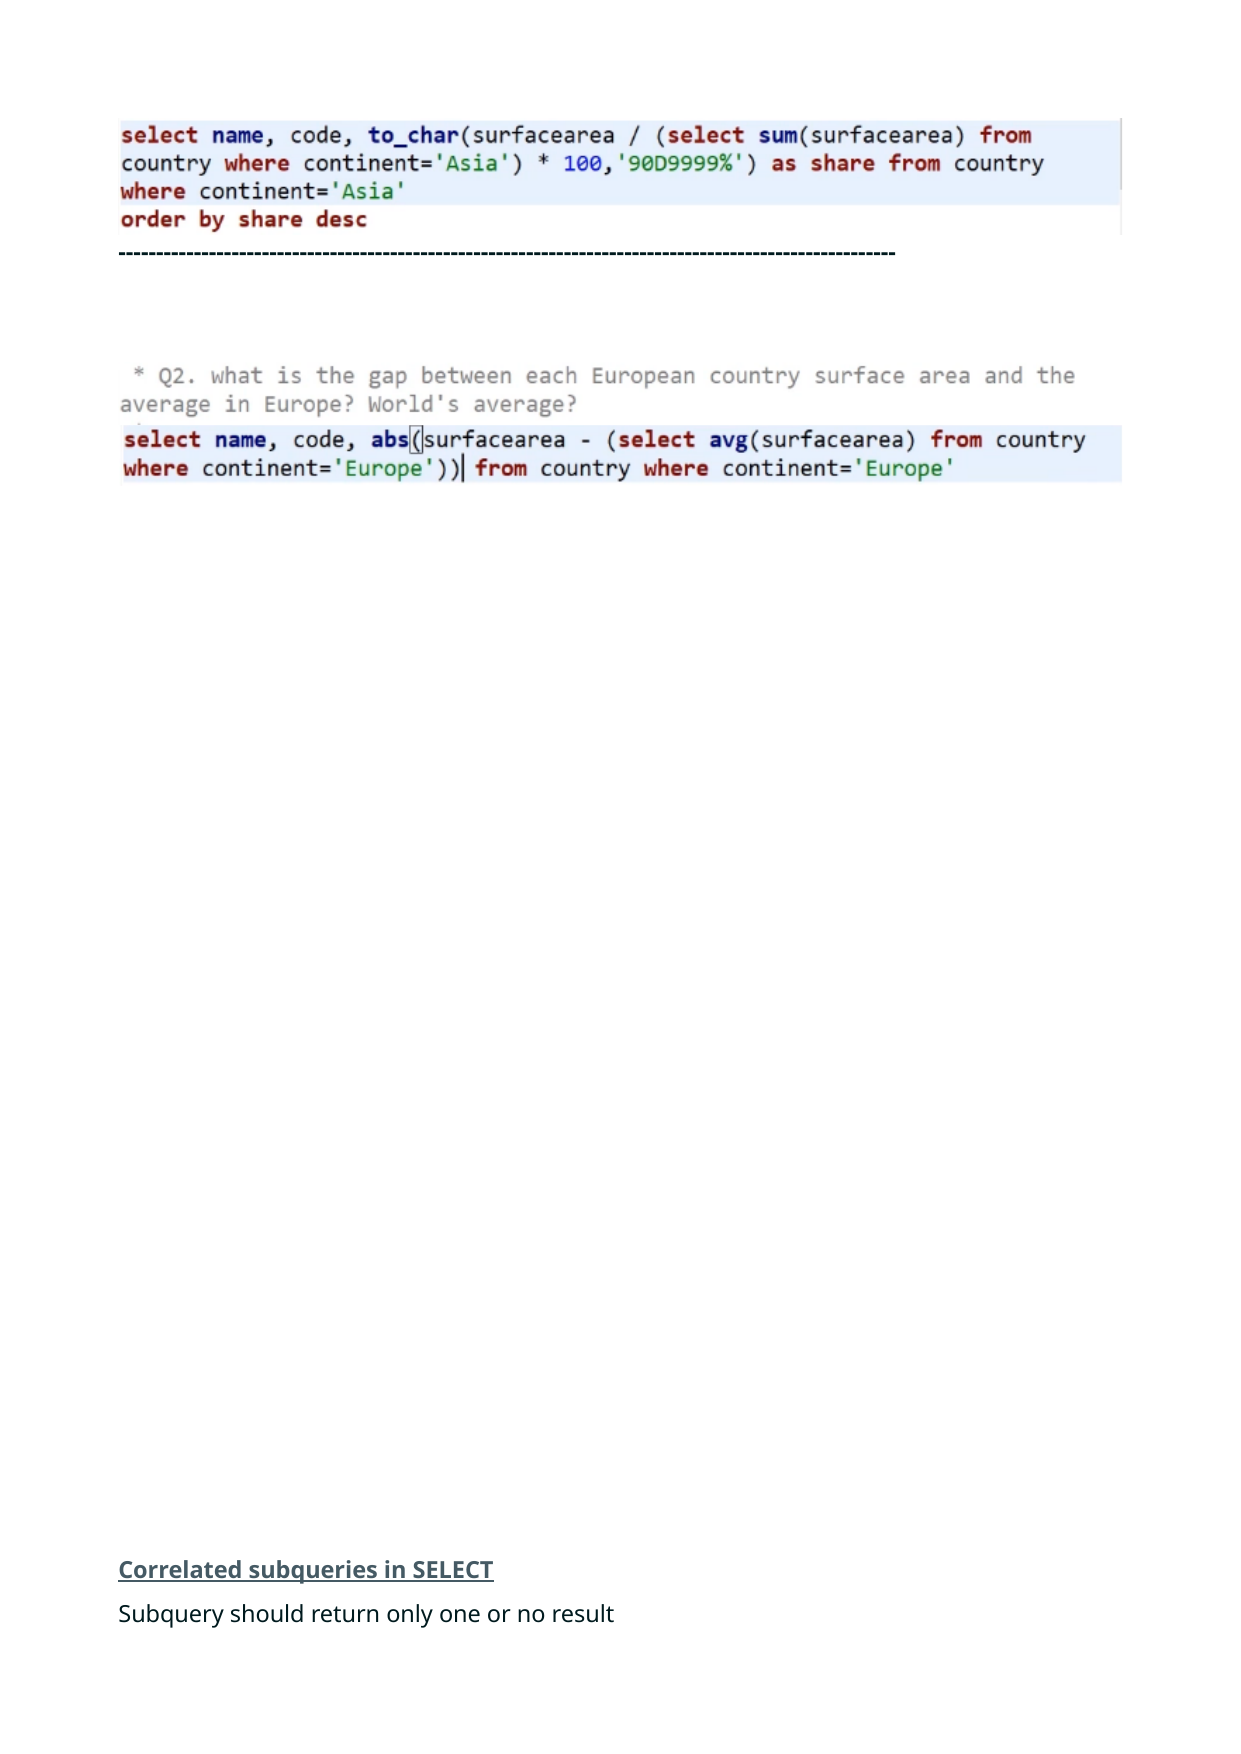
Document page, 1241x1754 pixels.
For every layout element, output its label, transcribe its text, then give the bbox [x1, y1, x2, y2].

subtitle Correlated subqueries in SELECT [118, 1553, 1122, 1585]
picture [118, 118, 1123, 235]
picture [118, 362, 1123, 486]
text ------------------------------------------------------------------------------------------------------- [118, 235, 1122, 267]
text Subquery should return only one or no result [118, 1598, 1122, 1629]
